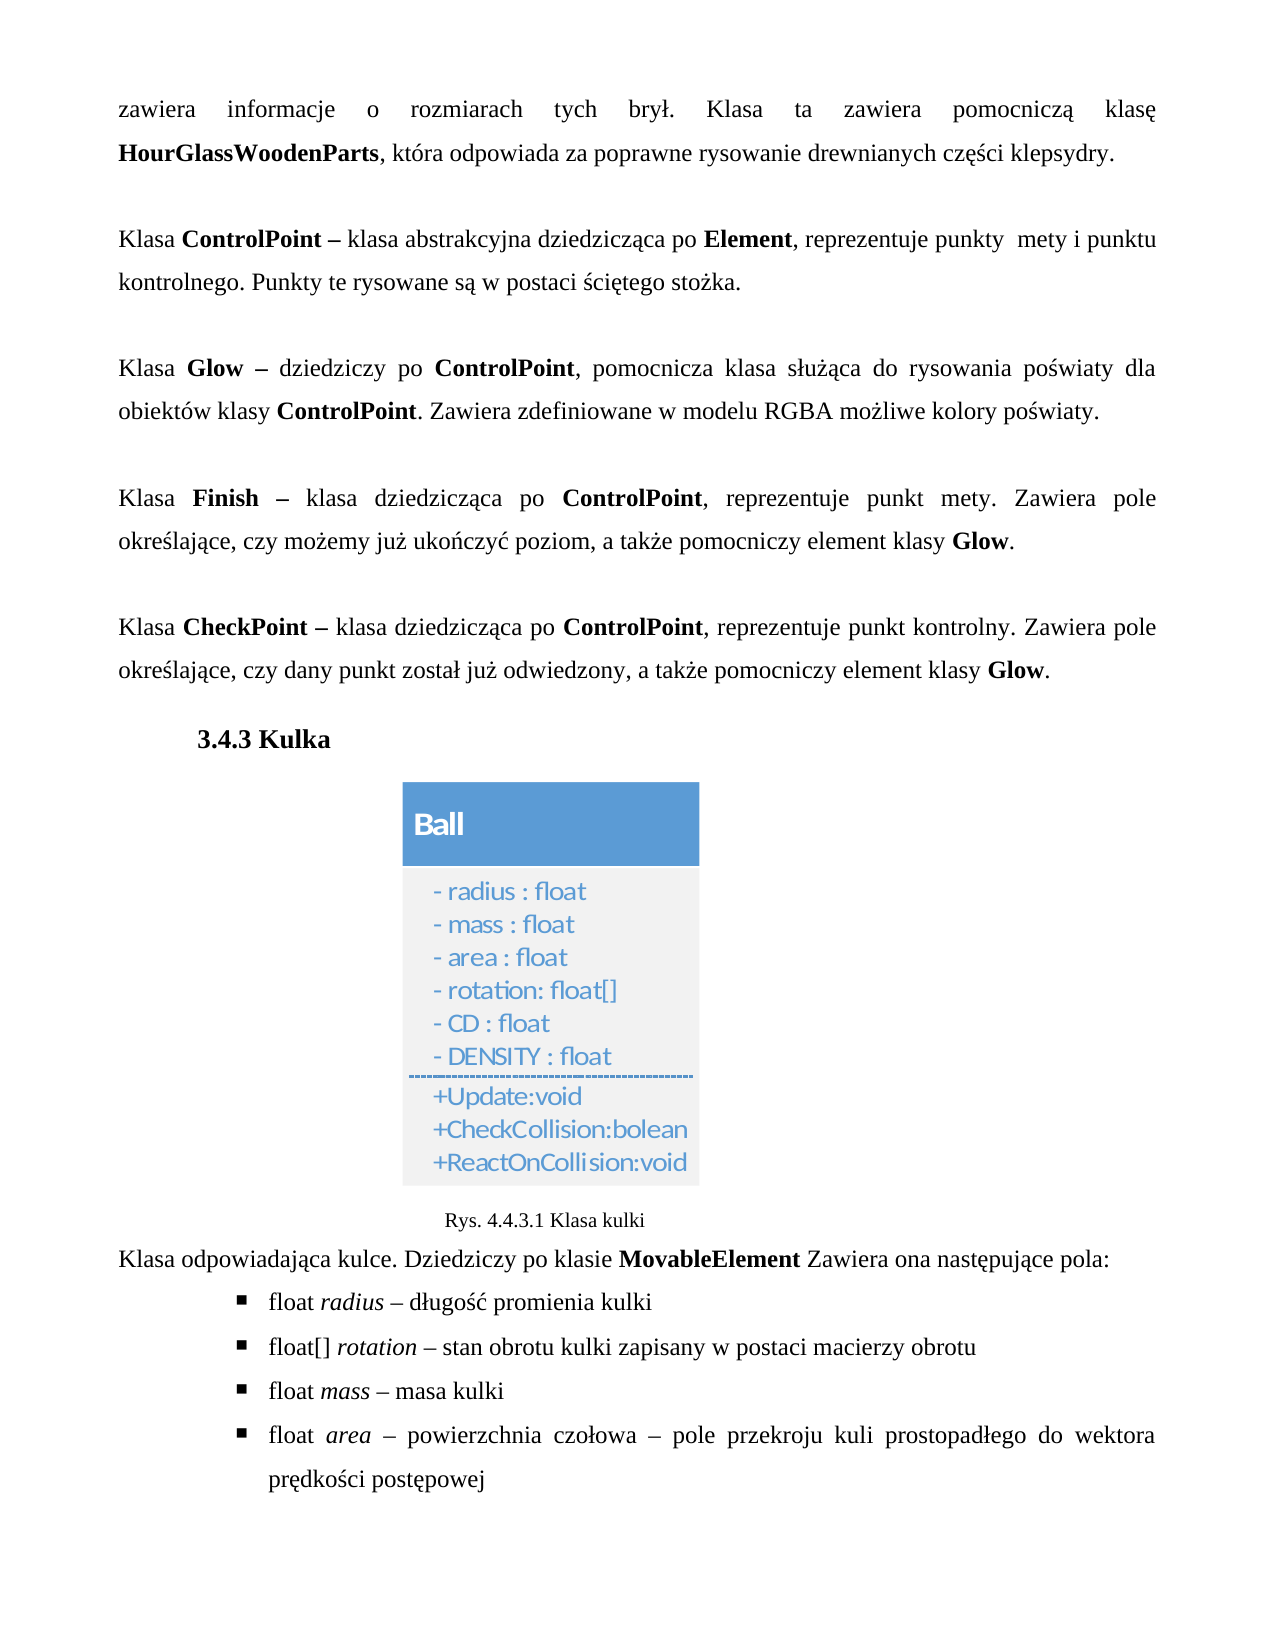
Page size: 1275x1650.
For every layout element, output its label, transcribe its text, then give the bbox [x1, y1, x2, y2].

list float[] rotation – stan obrotu kulki zapisany w postaci macierzy obrotu [231, 1332, 1157, 1361]
text zawiera informacje o rozmiarach tych brył. Klasa ta zawiera pomocniczą klasę HourGlassWoodenParts, która odpowiada za poprawne rysowanie drewnianych części klepsydry. [118, 94, 1157, 166]
text Klasa Glow – dziedziczy po ControlPoint, pomocnicza klasa służąca do rysowania poświaty dla obiektów klasy ControlPoint. Zawiera zdefiniowane w modelu RGBA możliwe kolory poświaty. [118, 353, 1157, 425]
text Klasa CheckPoint – klasa dziedzicząca po ControlPoint, reprezentuje punkt kontrolny. Zawiera pole określające, czy dany punkt został już odwiedzony, a także pomocniczy element klasy Glow. [118, 612, 1157, 684]
list float area – powierzchnia czołowa – pole przekroju kuli prostopadłego do wektora prędkości postępowej [231, 1421, 1157, 1493]
text Klasa Finish – klasa dziedzicząca po ControlPoint, reprezentuje punkt mety. Zawiera pole określające, czy możemy już ukończyć poziom, a także pomocniczy element klasy Glow. [118, 483, 1157, 554]
text Klasa odpowiadająca kulce. Dziedziczy po klasie MovableElement Zawiera ona następujące pola: [118, 1244, 1157, 1273]
text Klasa ControlPoint – klasa abstrakcyjna dziedzicząca po Element, reprezentuje punkty mety i punktu kontrolnego. Punkty te rysowane są w postaci ściętego stożka. [118, 224, 1157, 296]
list float mass – masa kulki [231, 1376, 1157, 1406]
list float radius – długość promienia kulki [231, 1287, 1157, 1317]
text Rys. 4.4.3.1 Klasa kulki [118, 767, 1157, 1232]
subtitle Kulka [191, 723, 1157, 754]
